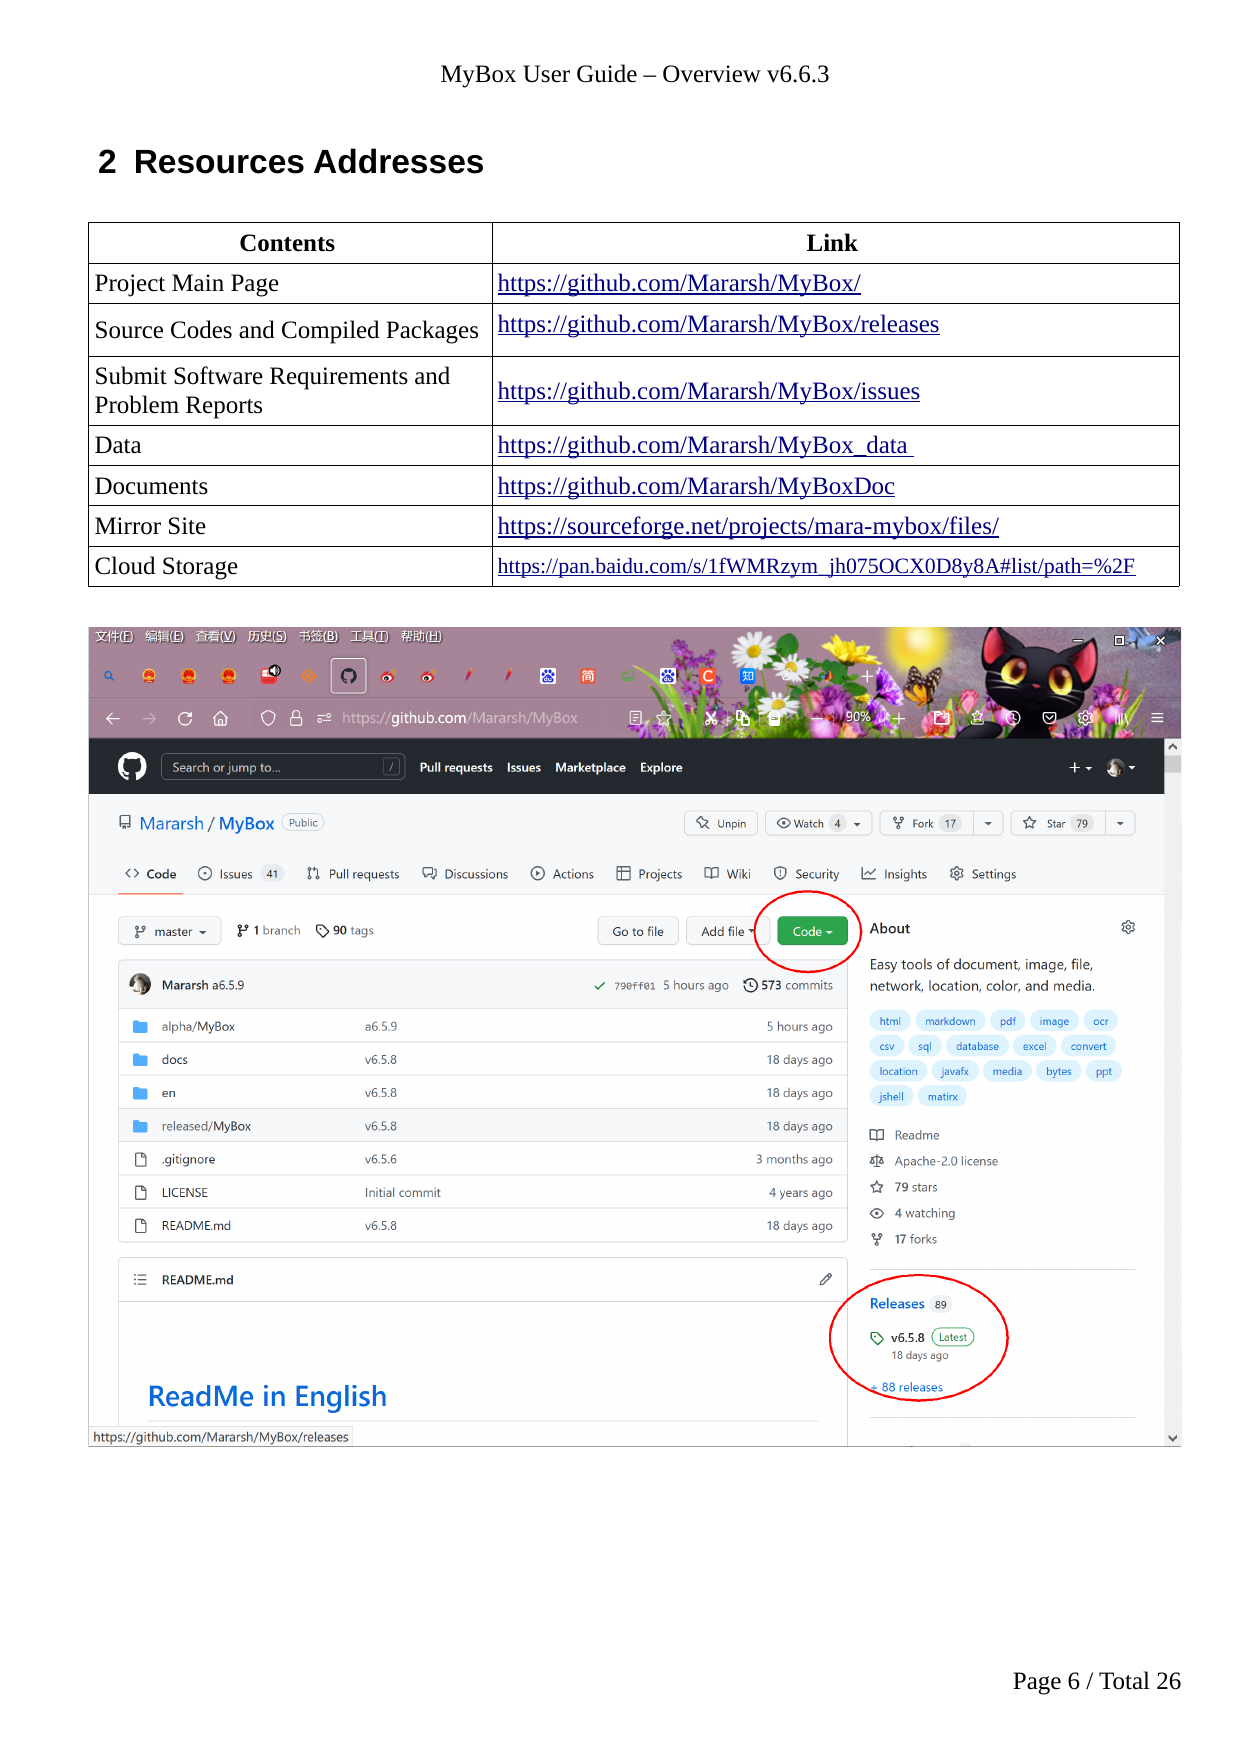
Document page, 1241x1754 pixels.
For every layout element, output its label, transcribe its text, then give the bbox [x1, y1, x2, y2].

table_cell Data [89, 426, 492, 465]
table_cell https://github.com/Mararsh/MyBoxDoc [493, 466, 1179, 505]
table_cell Cloud Storage [89, 547, 492, 586]
subtitle Resources Addresses [88, 142, 1181, 181]
table_cell https://github.com/Mararsh/MyBox/issues [493, 357, 1179, 425]
table_cell Submit Software Requirements and Problem Reports [89, 357, 492, 425]
table_cell https://pan.baidu.com/s/1fWMRzym_jh075OCX0D8y8A#list/path=%2F [493, 547, 1179, 586]
table_cell Documents [89, 466, 492, 505]
table_header Contents [89, 223, 492, 262]
table_cell https://github.com/Mararsh/MyBox/ [493, 264, 1179, 303]
table_cell Source Codes and Compiled Packages [89, 304, 492, 356]
table_cell https://sourceforge.net/projects/mara-mybox/files/ [493, 506, 1179, 546]
table_cell https://github.com/Mararsh/MyBox_data [493, 426, 1179, 465]
picture [88, 627, 1182, 1447]
table_cell Mirror Site [89, 506, 492, 546]
table_cell https://github.com/Mararsh/MyBox/releases [493, 304, 1179, 356]
table_header Link [493, 223, 1179, 262]
table_cell Project Main Page [89, 264, 492, 303]
